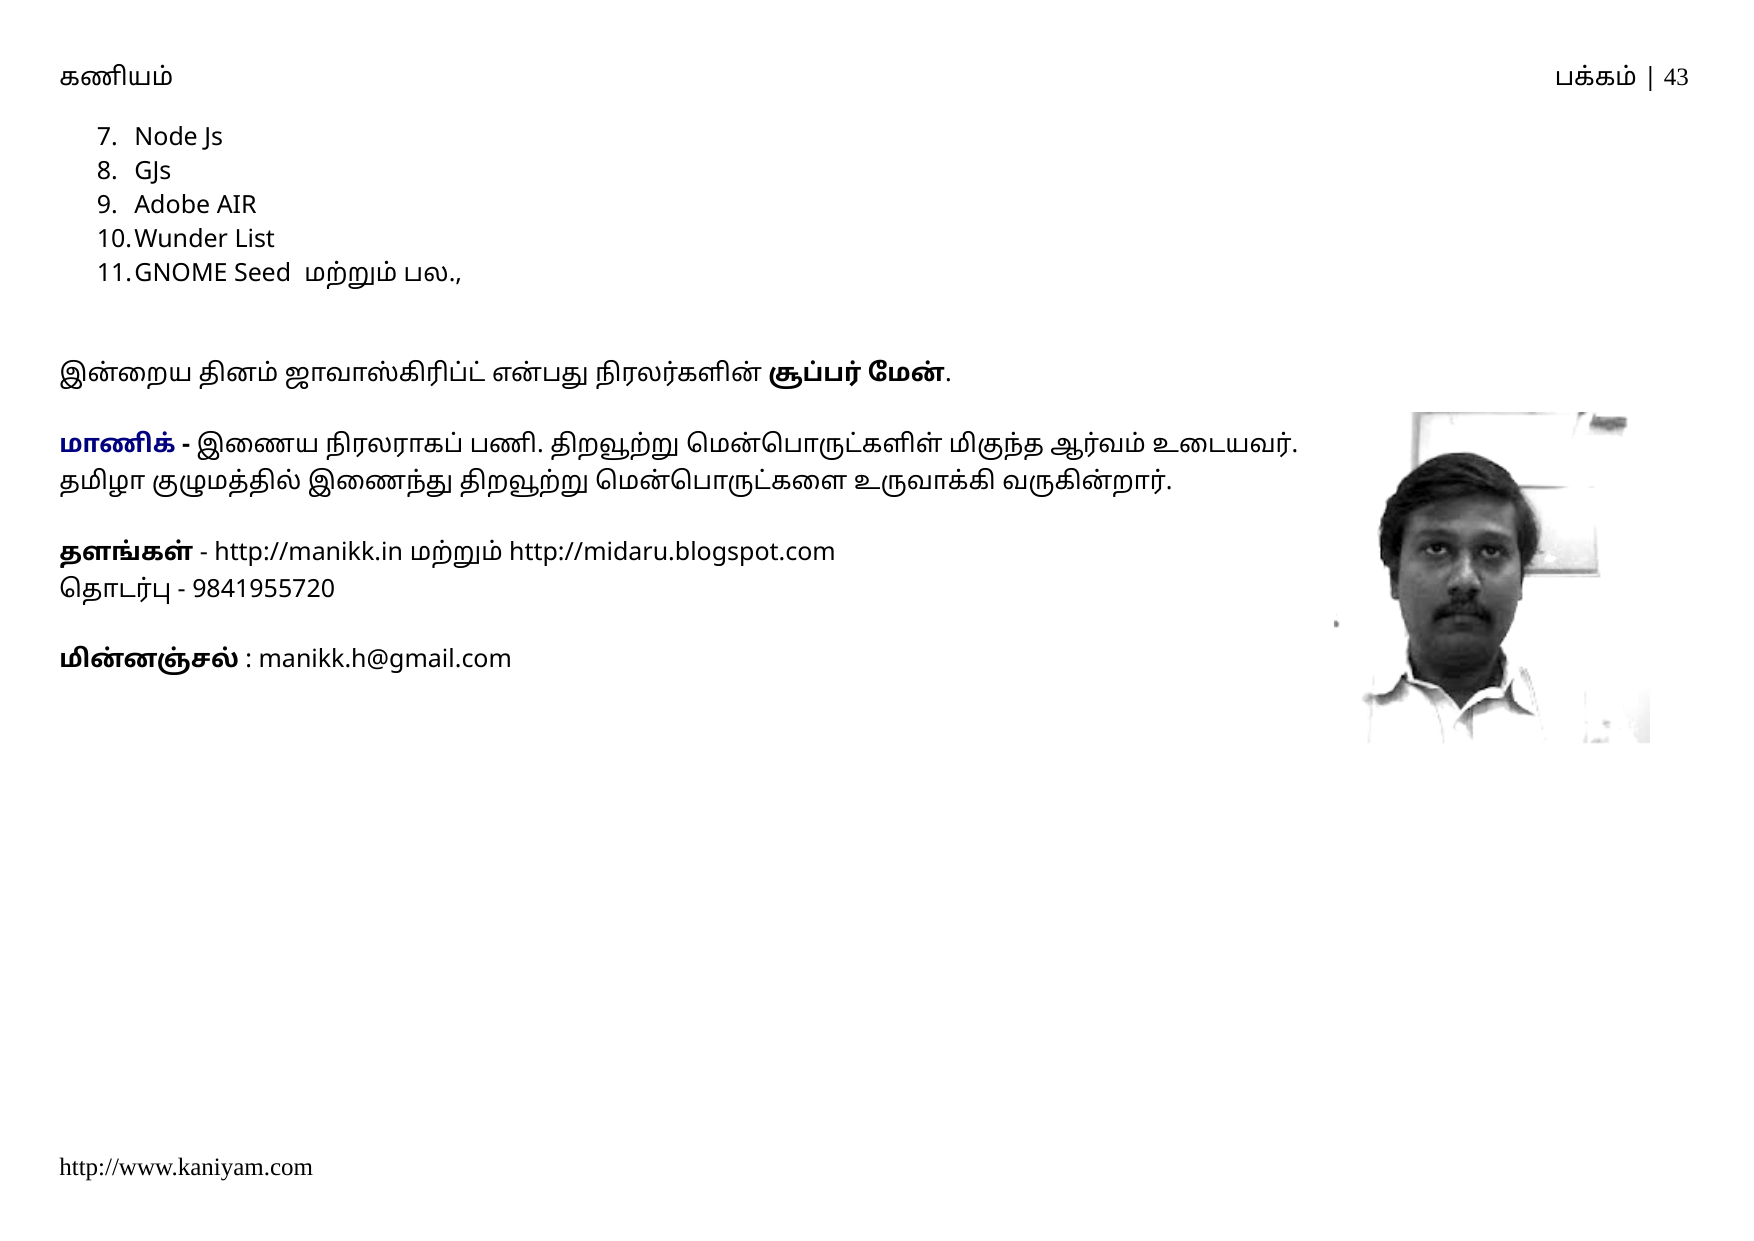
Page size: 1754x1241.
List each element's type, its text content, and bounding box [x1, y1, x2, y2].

list Wunder List [97, 221, 1695, 255]
text தொடர்பு - 9841955720 [59, 571, 1333, 607]
text தளங்கள் - http://manikk.in மற்றும் http://midaru.blogspot.com [59, 534, 1333, 571]
list Node Js [97, 118, 1695, 153]
text [1650, 426, 1695, 499]
list Adobe AIR [97, 187, 1695, 221]
text மாணிக் - இணைய நிரலராகப் பணி. திறவூற்று மென்பொருட்களிள் மிகுந்த ஆர்வம் உடையவர். தமிழா குழுமத்தில் இணைந்து திறவூற்று மென்பொருட்களை உருவாக்கி வருகின்றார். [59, 426, 1333, 499]
text இன்றைய தினம் ஜாவாஸ்கிரிப்ட் என்பது நிரலர்களின் சூப்பர் மேன். [59, 354, 1695, 392]
text மின்னஞ்சல் : manikk.h@gmail.com [59, 641, 1333, 677]
text [1650, 534, 1695, 571]
list GNOME Seed மற்றும் பல., [97, 255, 1695, 292]
picture [1333, 412, 1650, 745]
text [1650, 641, 1695, 677]
text [1650, 571, 1695, 607]
list GJs [97, 153, 1695, 187]
